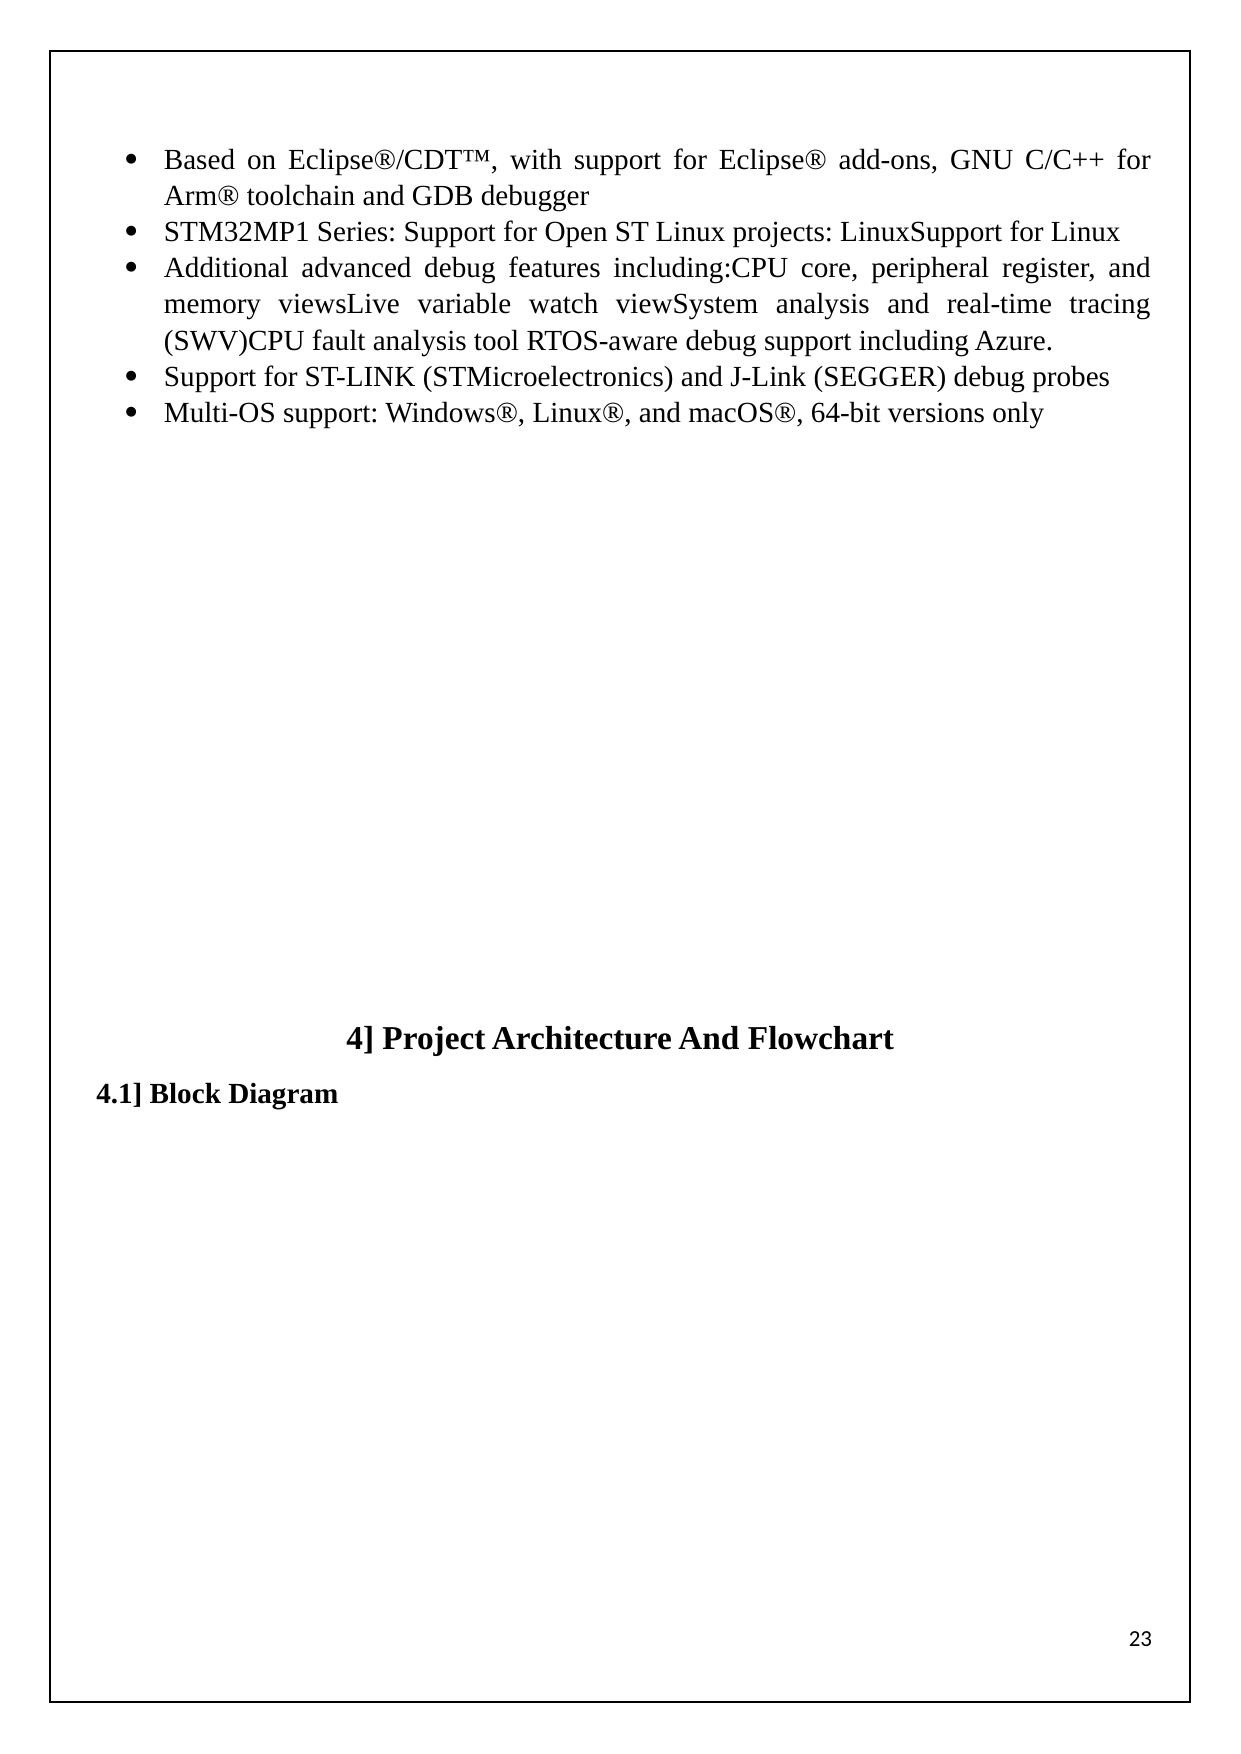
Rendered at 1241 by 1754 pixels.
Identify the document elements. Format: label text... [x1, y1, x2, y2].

list Based on Eclipse®/CDT™, with support for Eclipse® add-ons, GNU C/C++ for Arm® toolchain and GDB debugger [126, 142, 1152, 212]
list STM32MP1 Series: Support for Open ST Linux projects: LinuxSupport for Linux [126, 214, 1152, 248]
list Additional advanced debug features including:CPU core, peripheral register, and memory viewsLive variable watch viewSystem analysis and real-time tracing (SWV)CPU fault analysis tool RTOS-aware debug support including Azure. [126, 250, 1152, 356]
list Support for ST-LINK (STMicroelectronics) and J-Link (SEGGER) debug probes [126, 359, 1152, 393]
text 4.1] Block Diagram [89, 1076, 1152, 1109]
list Multi-OS support: Windows®, Linux®, and macOS®, 64-bit versions only [126, 395, 1152, 429]
text 4] Project Architecture And Flowchart [89, 1018, 1152, 1056]
